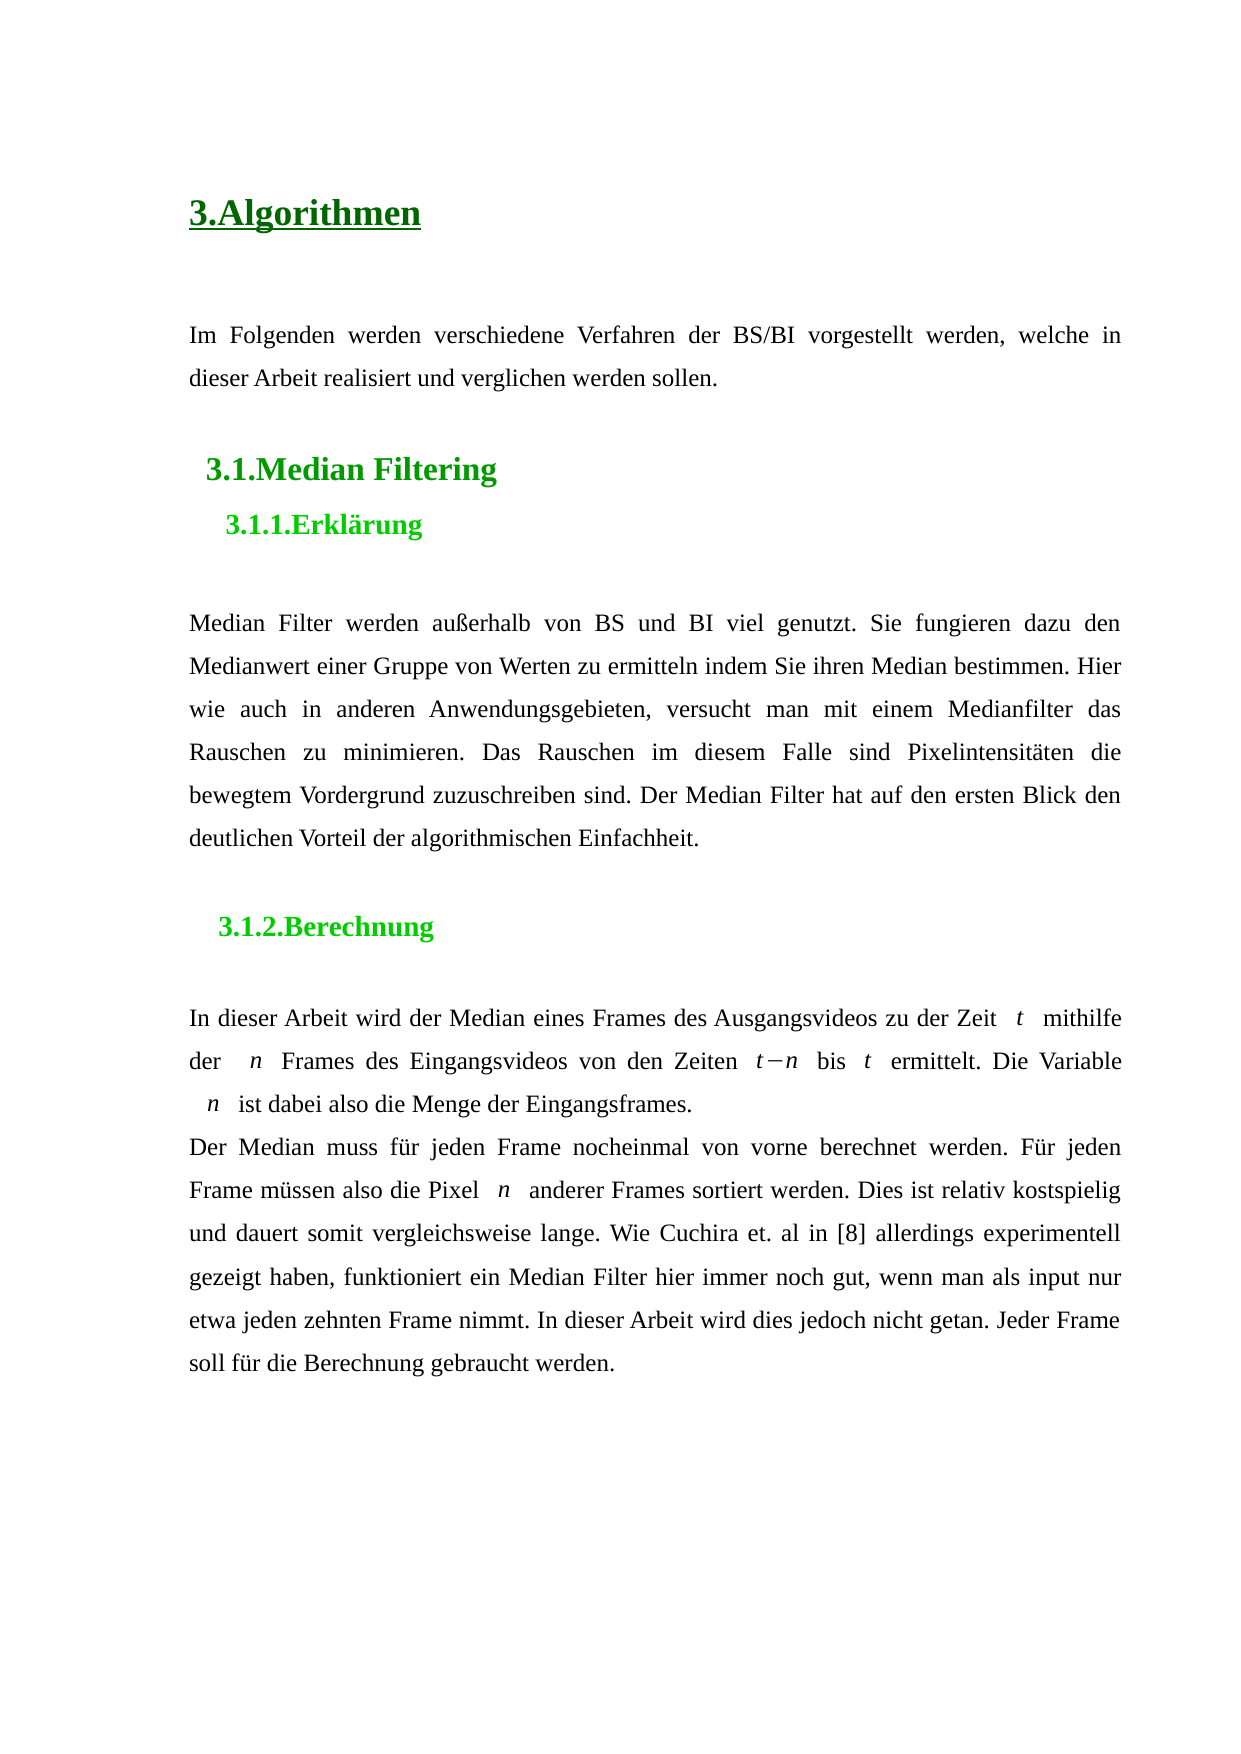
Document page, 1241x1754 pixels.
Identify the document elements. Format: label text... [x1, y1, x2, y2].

text 3.1.1.Erklärung [189, 507, 1122, 541]
text Im Folgenden werden verschiedene Verfahren der BS/BI vorgestellt werden, welche in dieser Arbeit realisiert und verglichen werden sollen. [189, 320, 1122, 392]
text Der Median muss für jeden Frame nocheinmal von vorne berechnet werden. Für jeden Frame müssen also die Pixelanderer Frames sortiert werden. Dies ist relativ kostspielig und dauert somit vergleichsweise lange. Wie Cuchira et. al in [8] allerdings experimentell gezeigt haben, funktioniert ein Median Filter hier immer noch gut, wenn man als input nur etwa jeden zehnten Frame nimmt. In dieser Arbeit wird dies jedoch nicht getan. Jeder Frame soll für die Berechnung gebraucht werden. [189, 1132, 1122, 1377]
text 3.1.Median Filtering [189, 449, 1122, 488]
text Median Filter werden außerhalb von BS und BI viel genutzt. Sie fungieren dazu den Medianwert einer Gruppe von Werten zu ermitteln indem Sie ihren Median bestimmen. Hier wie auch in anderen Anwendungsgebieten, versucht man mit einem Medianfilter das Rauschen zu minimieren. Das Rauschen im diesem Falle sind Pixelintensitäten die bewegtem Vordergrund zuzuschreiben sind. Der Median Filter hat auf den ersten Blick den deutlichen Vorteil der algorithmischen Einfachheit. [189, 608, 1122, 852]
text In dieser Arbeit wird der Median eines Frames des Ausgangsvideos zu der Zeitmithilfe der Frames des Eingangsvideos von den Zeitenbisermittelt. Die Variableist dabei also die Menge der Eingangsframes. [189, 1003, 1122, 1118]
text 3.Algorithmen [189, 191, 1122, 234]
text 3.1.2.Berechnung [189, 909, 1122, 943]
